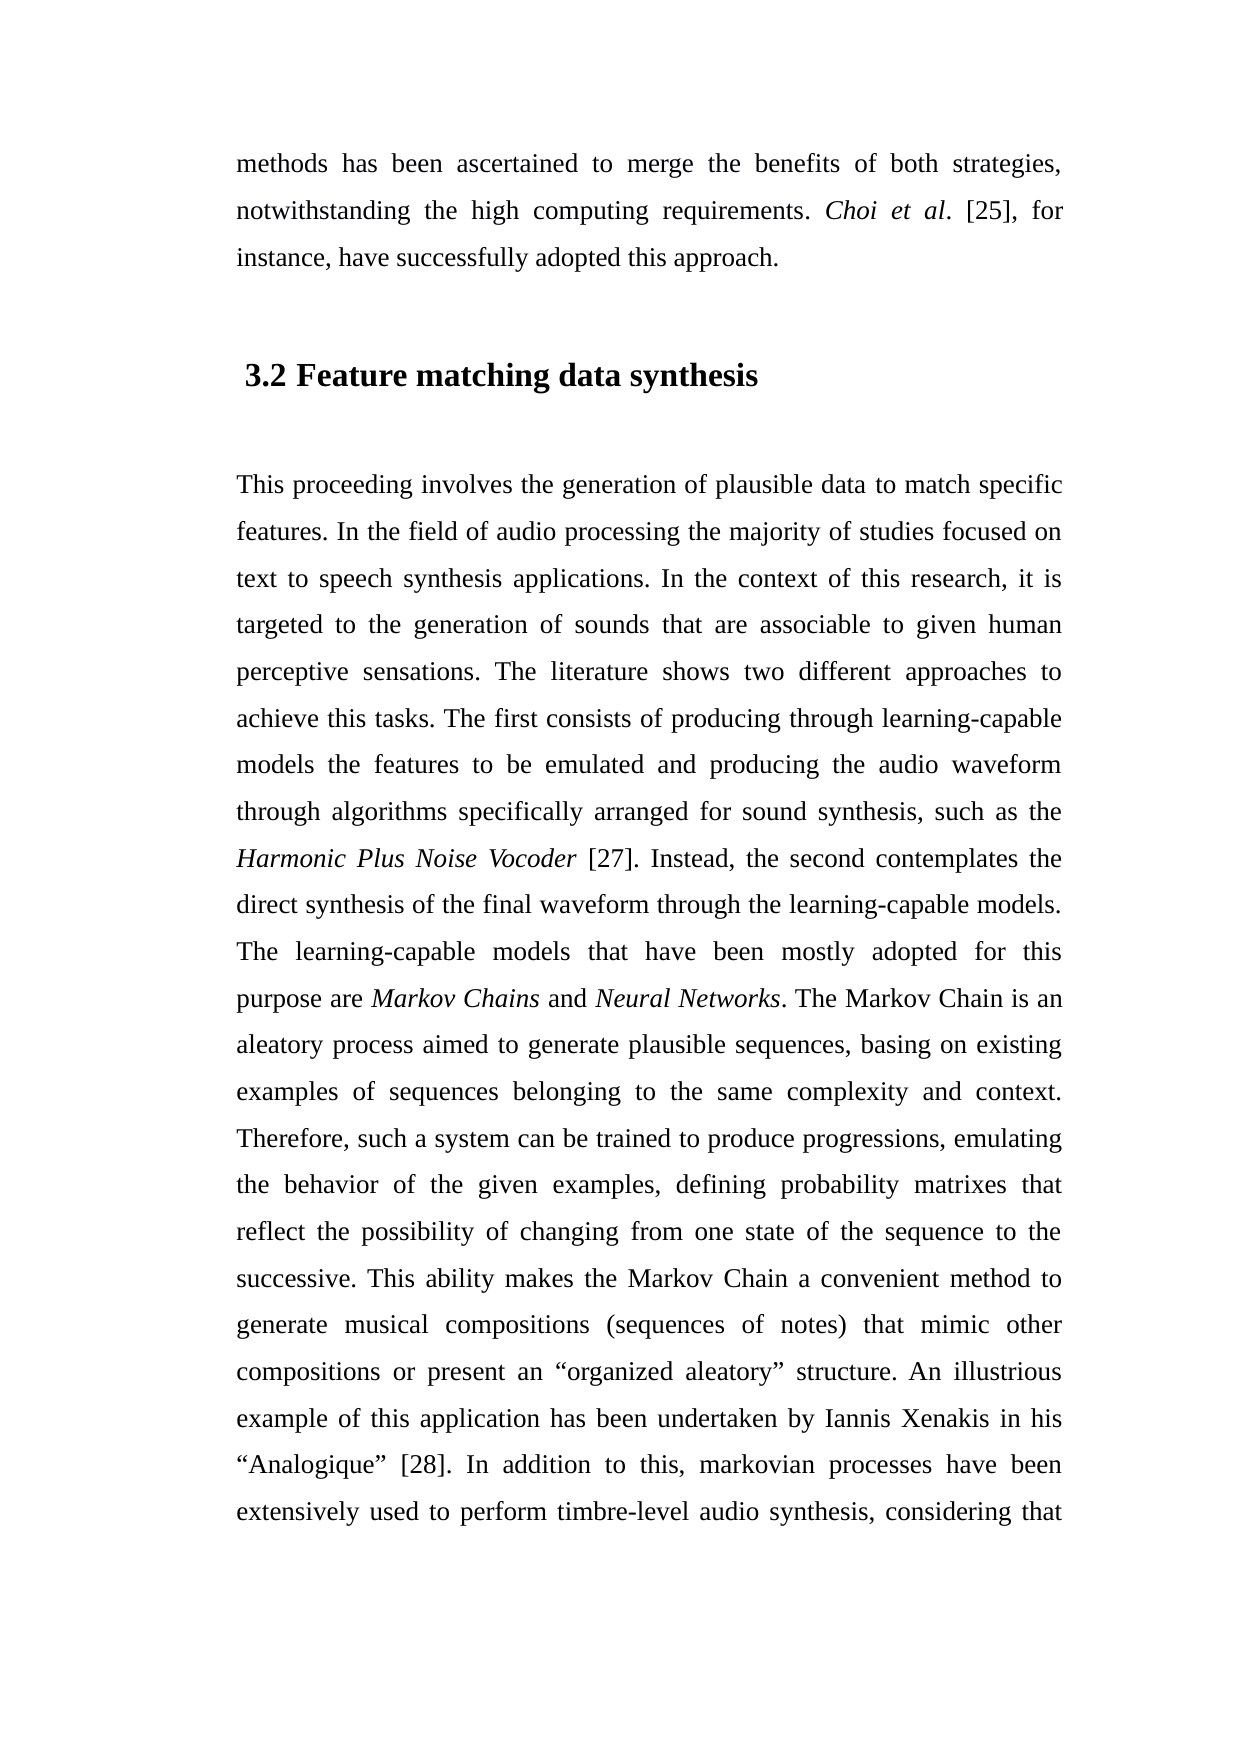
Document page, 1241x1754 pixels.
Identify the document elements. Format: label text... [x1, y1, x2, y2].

text methods has been ascertained to merge the benefits of both strategies, notwithstanding the high computing requirements. Choi et al. [25], for instance, have successfully adopted this approach. [236, 148, 1063, 272]
text This proceeding involves the generation of plausible data to match specific features. In the field of audio processing the majority of studies focused on text to speech synthesis applications. In the context of this research, it is targeted to the generation of sounds that are associable to given human perceptive sensations. The literature shows two different approaches to achieve this tasks. The first consists of producing through learning-capable models the features to be emulated and producing the audio waveform through algorithms specifically arranged for sound synthesis, such as the Harmonic Plus Noise Vocoder [27]. Instead, the second contemplates the direct synthesis of the final waveform through the learning-capable models. The learning-capable models that have been mostly adopted for this purpose are Markov Chains and Neural Networks. The Markov Chain is an aleatory process aimed to generate plausible sequences, basing on existing examples of sequences belonging to the same complexity and context. Therefore, such a system can be trained to produce progressions, emulating the behavior of the given examples, defining probability matrixes that reflect the possibility of changing from one state of the sequence to the successive. This ability makes the Markov Chain a convenient method to generate musical compositions (sequences of notes) that mimic other compositions or present an “organized aleatory” structure. An illustrious example of this application has been undertaken by Iannis Xenakis in his “Analogique” [28]. In addition to this, markovian processes have been extensively used to perform timbre-level audio synthesis, considering that [236, 469, 1063, 1526]
subtitle Feature matching data synthesis [236, 355, 1063, 394]
